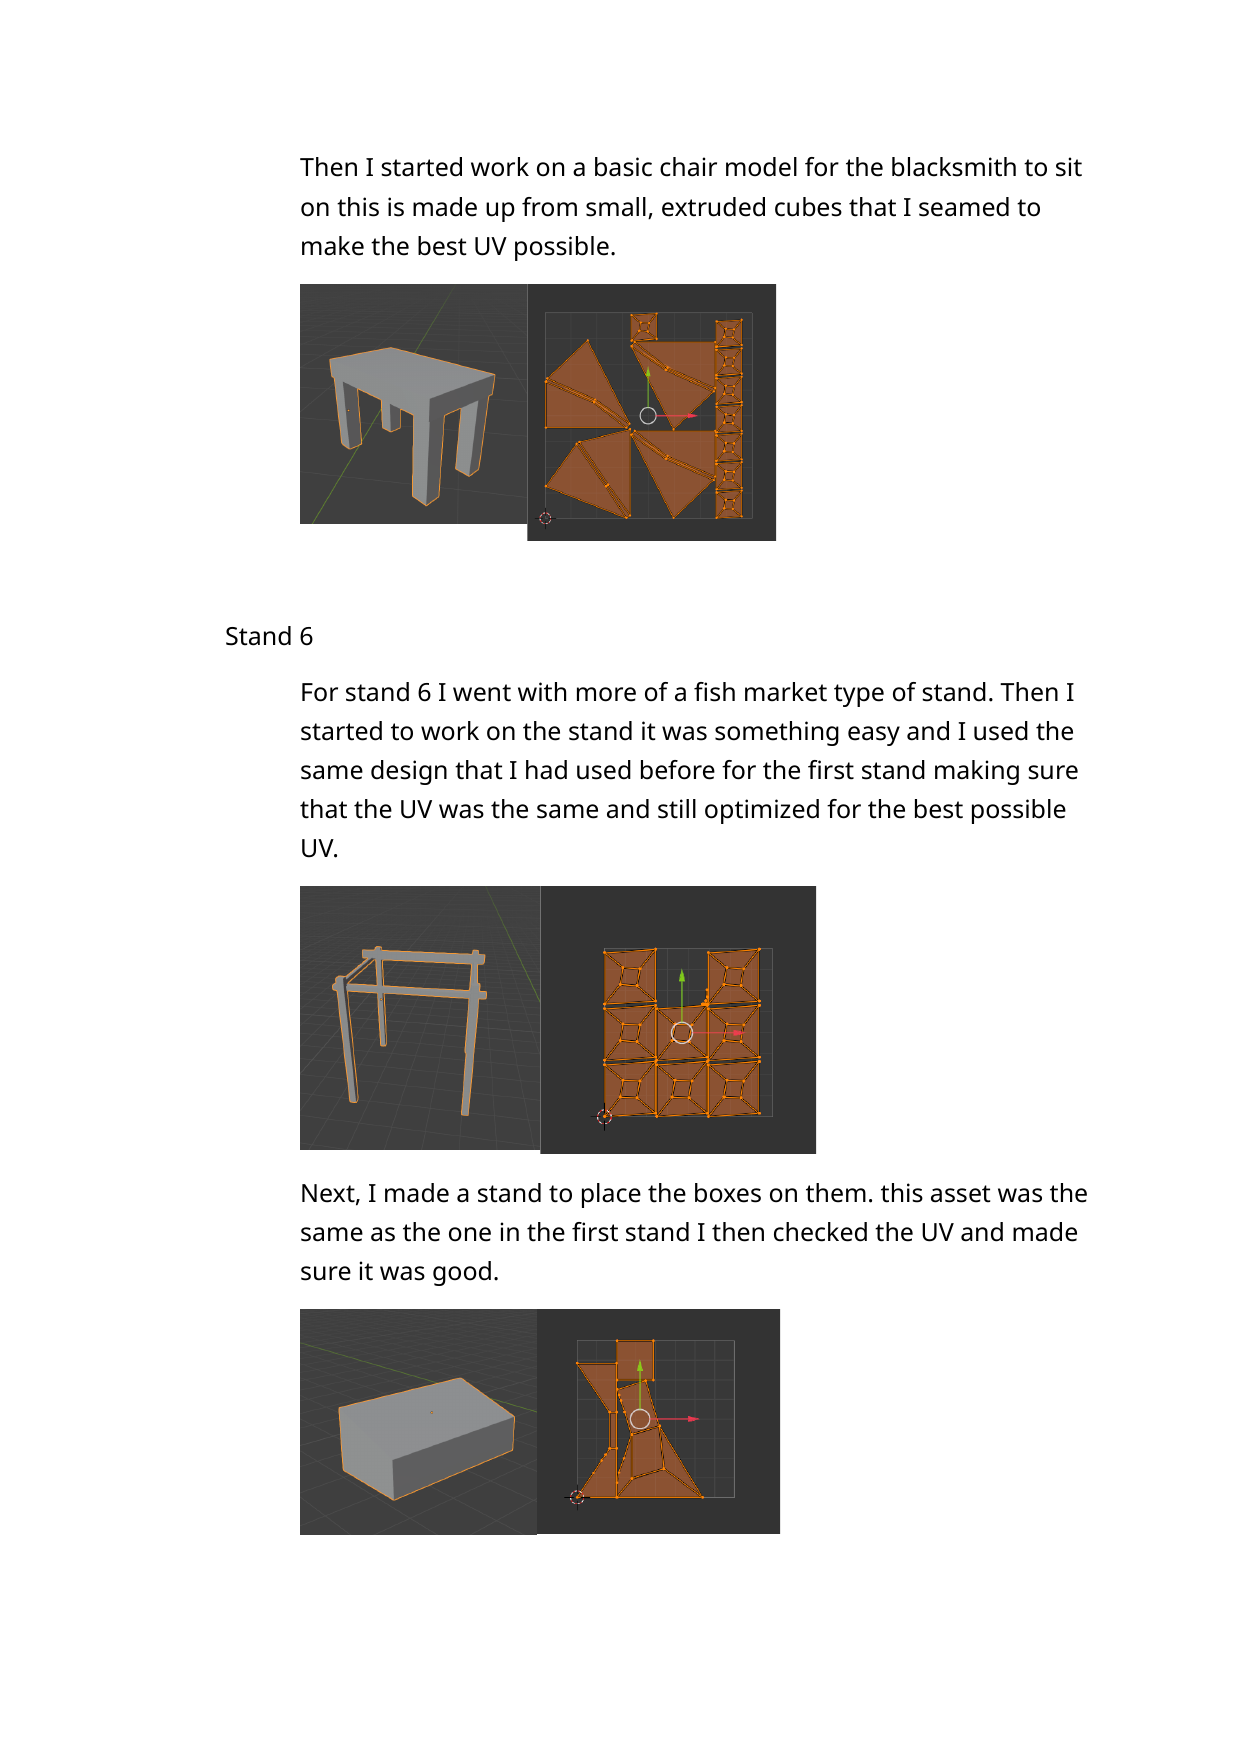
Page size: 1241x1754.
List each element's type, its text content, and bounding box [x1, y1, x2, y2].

text Then I started work on a basic chair model for the blacksmith to sit on this is made up from small, extruded cubes that I seamed to make the best UV possible. [300, 150, 1090, 262]
text Next, I made a stand to place the boxes on them. this asset was the same as the one in the first stand I then checked the UV and made sure it was good. [300, 1176, 1090, 1288]
text For stand 6 I went with more of a fish market type of stand. Then I started to work on the stand it was something easy and I used the same design that I had used before for the first stand making sure that the UV was the same and still optimized for the best possible UV. [300, 674, 1090, 865]
text Stand 6 [150, 618, 1090, 653]
